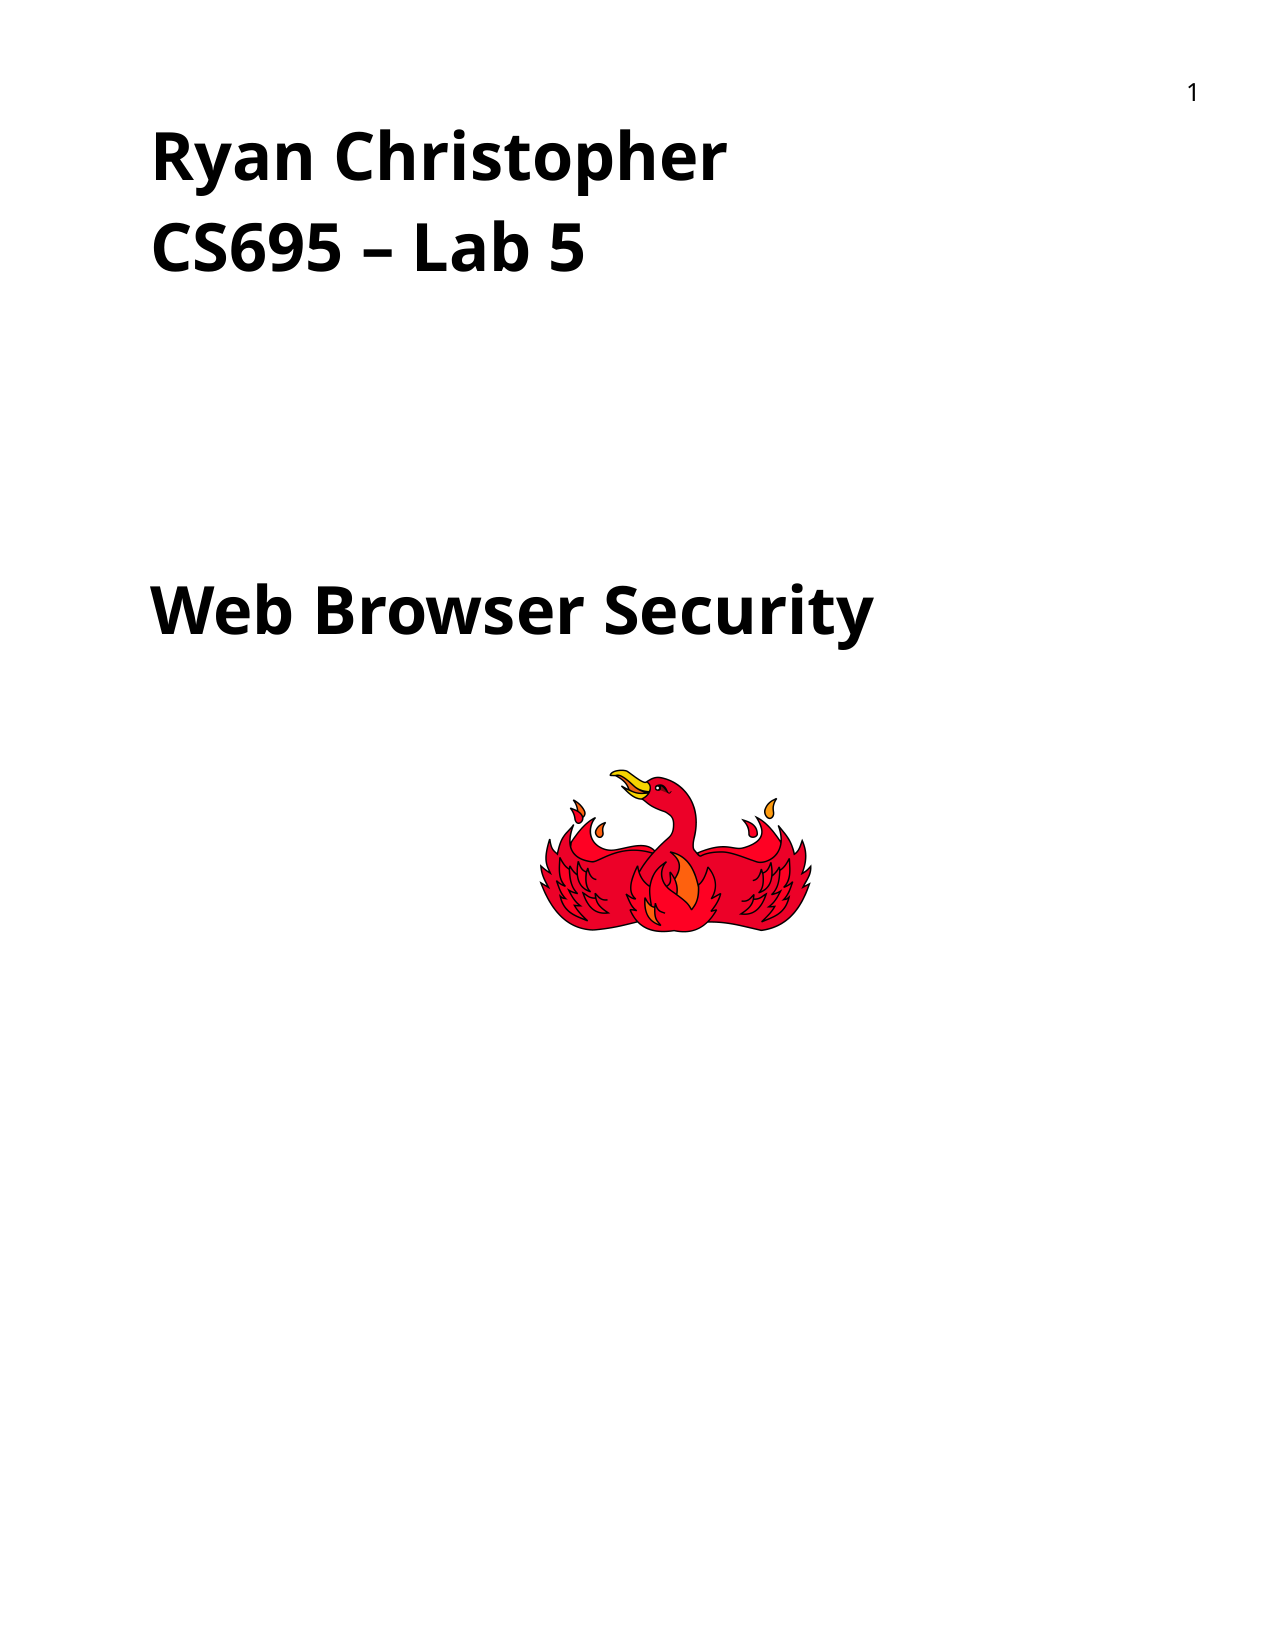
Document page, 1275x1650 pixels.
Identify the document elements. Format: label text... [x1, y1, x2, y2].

text Ryan Christopher [150, 109, 1200, 200]
text Web Browser Security [150, 563, 1200, 654]
picture [525, 768, 826, 934]
text CS695 – Lab 5 [150, 200, 1200, 291]
